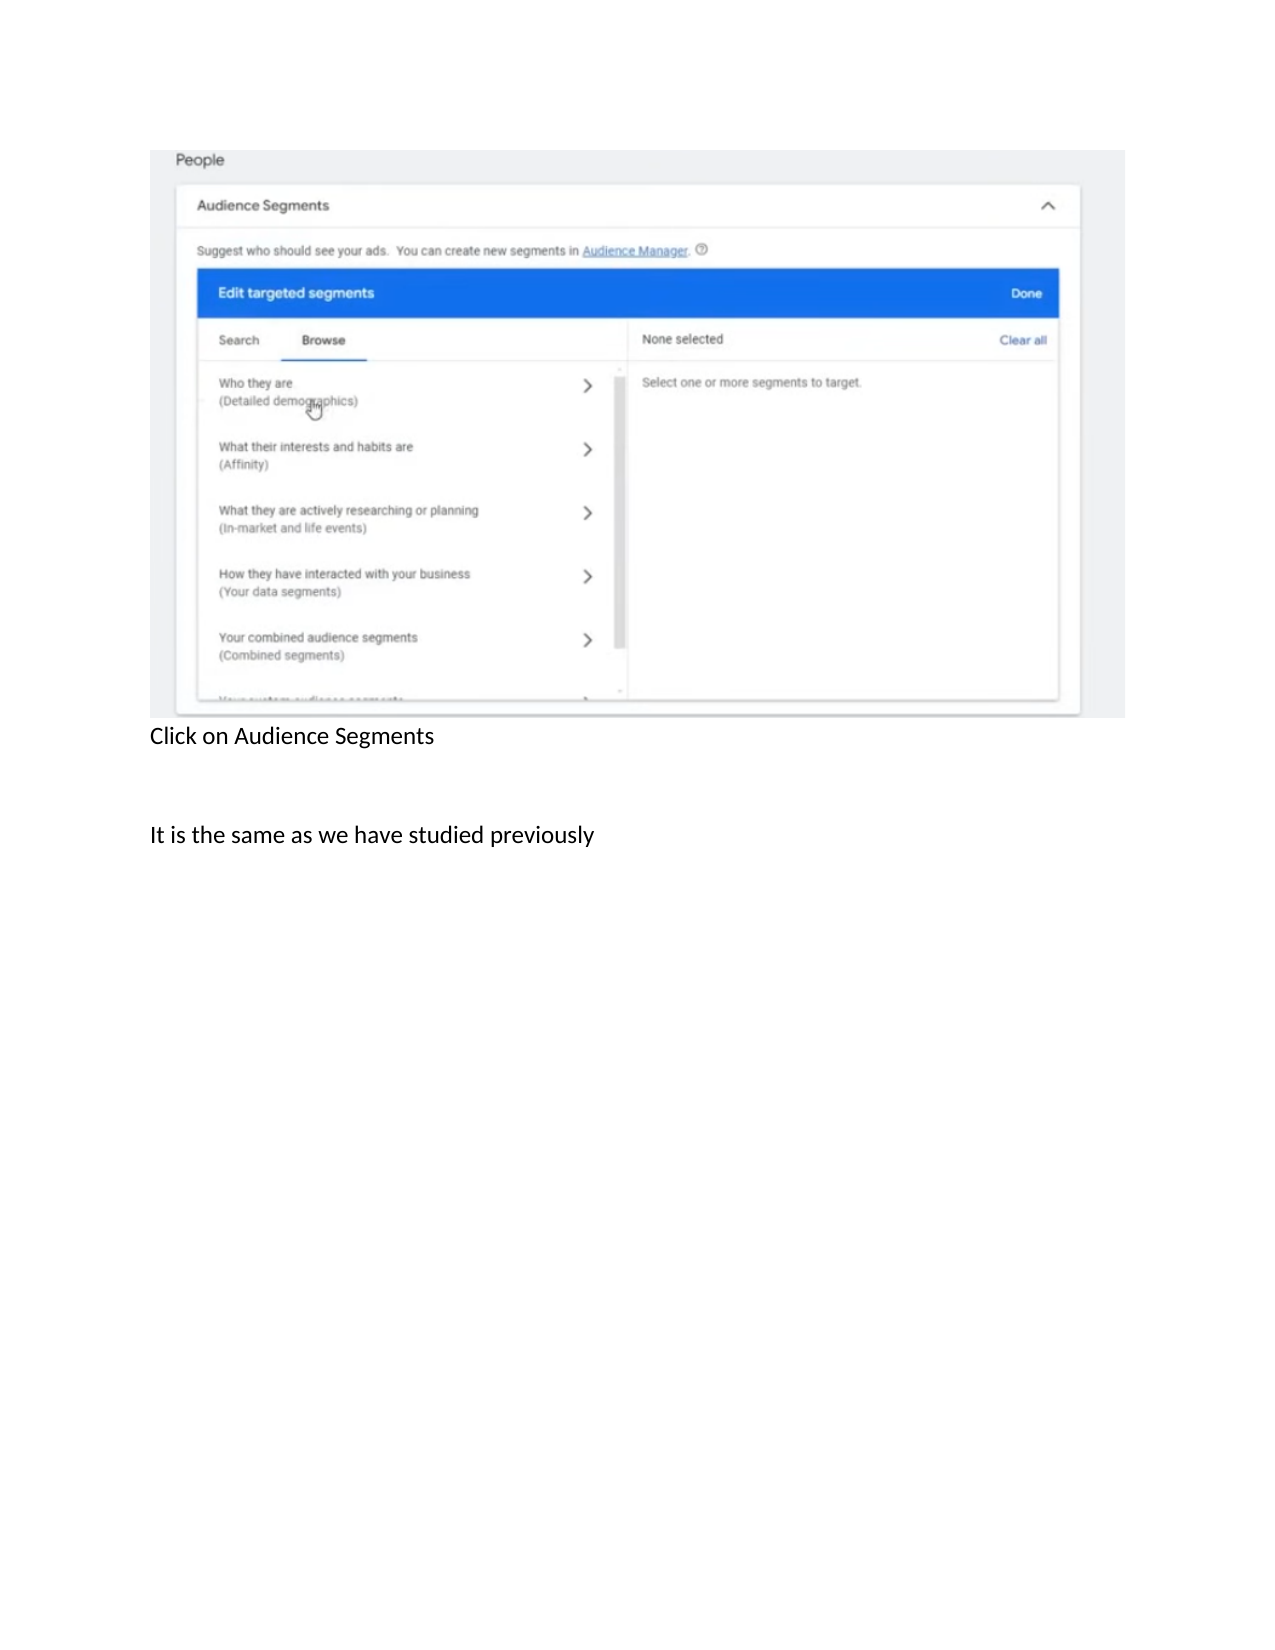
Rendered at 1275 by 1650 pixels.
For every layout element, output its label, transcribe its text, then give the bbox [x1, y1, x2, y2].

text It is the same as we have studied previously [150, 819, 1125, 850]
text Click on Audience Segments [150, 718, 1125, 751]
picture [150, 150, 1125, 718]
